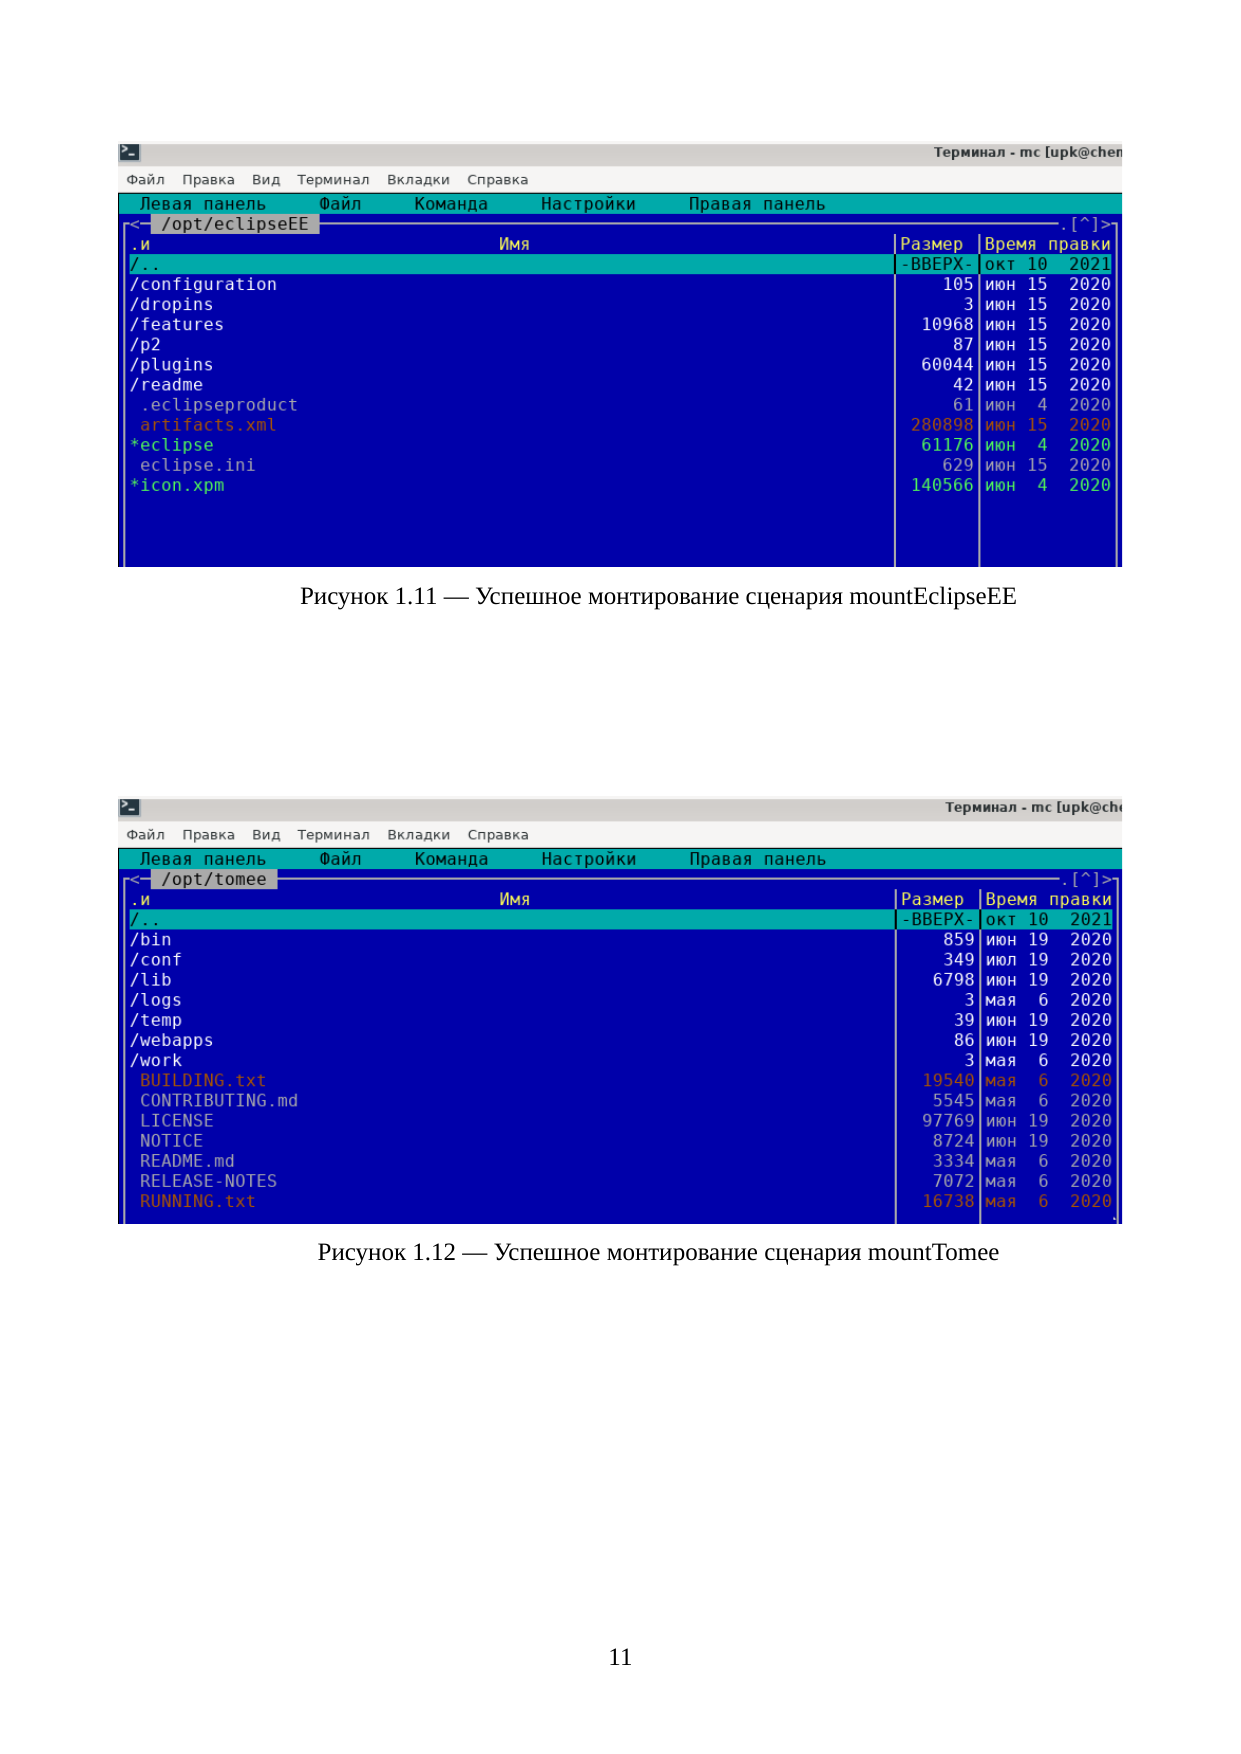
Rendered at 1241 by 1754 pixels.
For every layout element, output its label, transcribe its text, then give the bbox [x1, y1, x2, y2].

picture [118, 141, 1123, 567]
picture [118, 796, 1123, 1224]
text Рисунок 1.12 — Успешное монтирование сценария mountTomee [118, 1224, 1122, 1266]
text Рисунок 1.11 — Успешное монтирование сценария mountEclipseEE [118, 567, 1122, 610]
